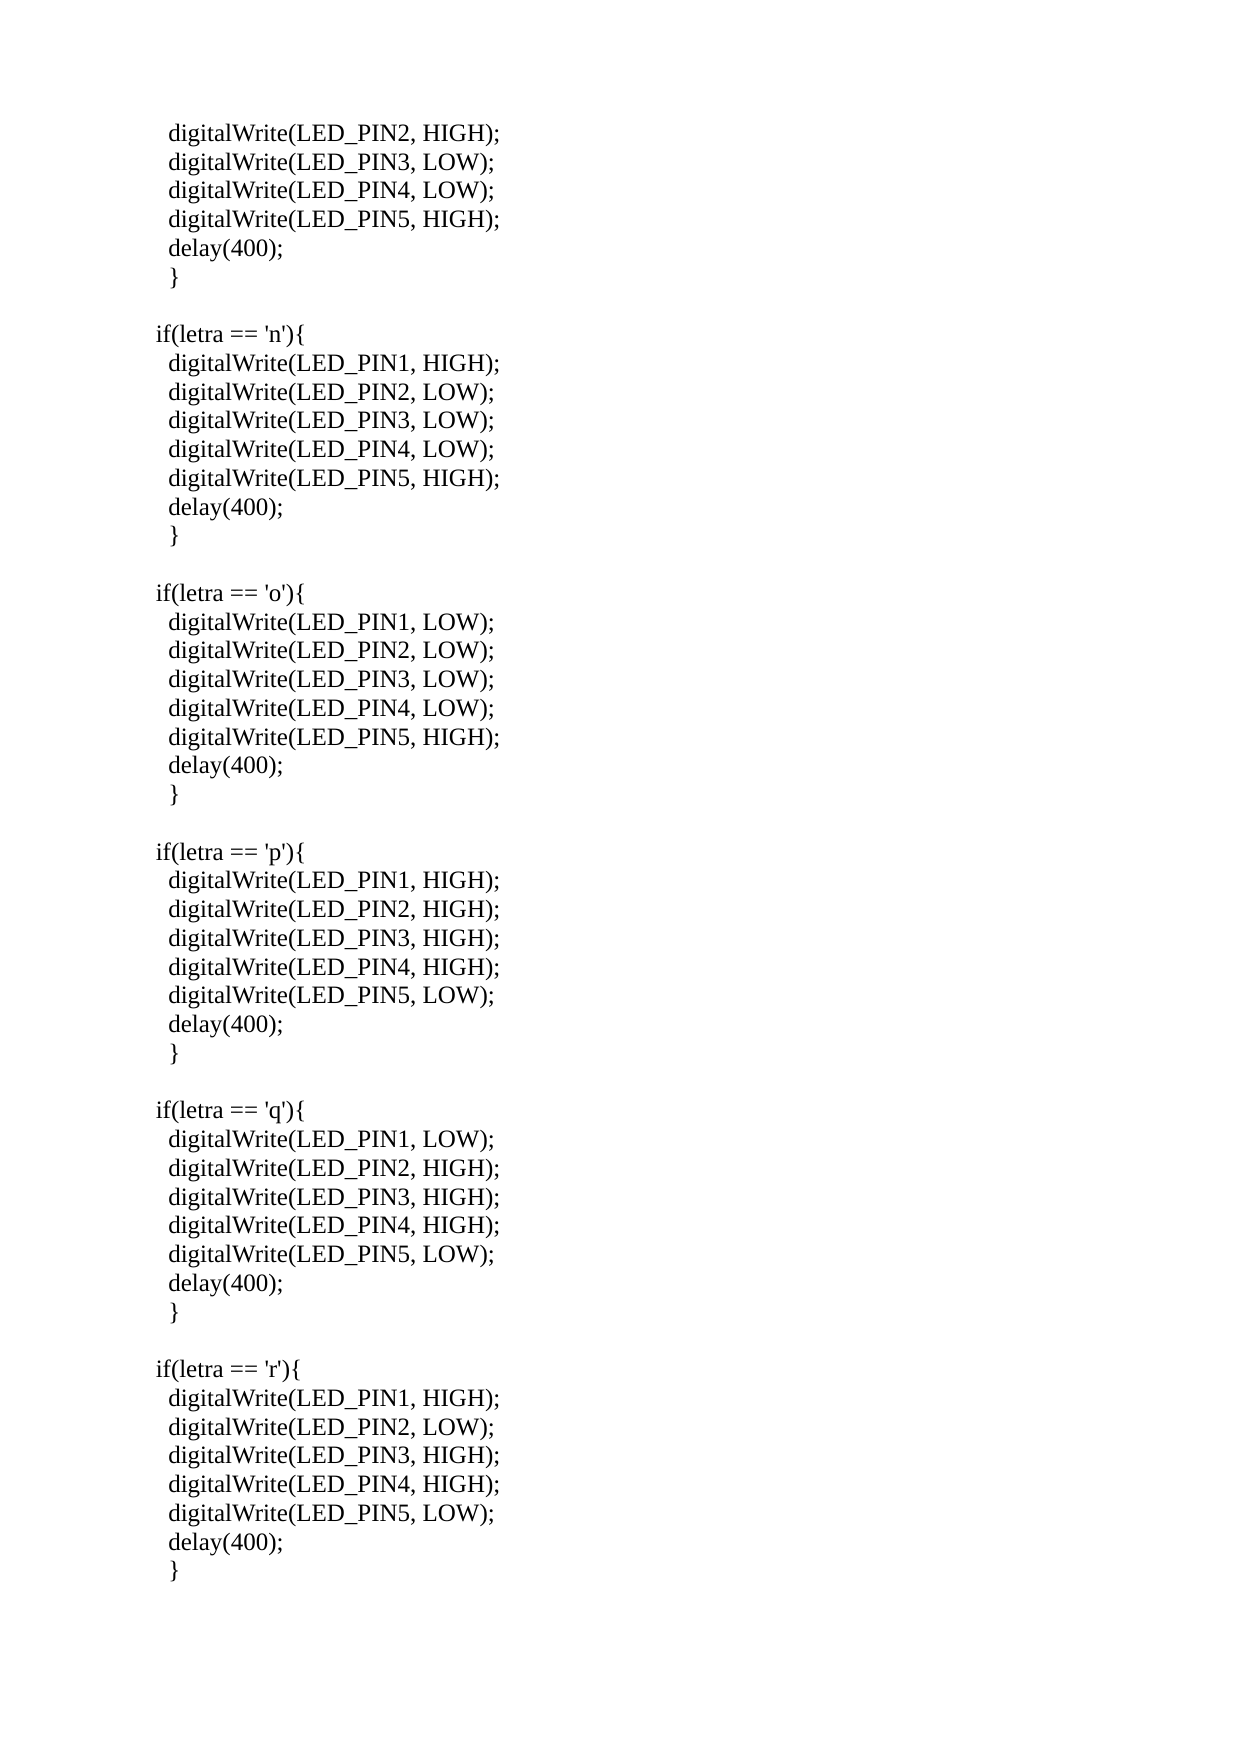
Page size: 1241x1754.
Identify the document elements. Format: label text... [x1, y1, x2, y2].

text delay(400); [118, 1009, 1122, 1038]
text } [118, 779, 1122, 808]
text digitalWrite(LED_PIN5, LOW); [118, 981, 1122, 1009]
text digitalWrite(LED_PIN5, HIGH); [118, 204, 1122, 233]
text } [118, 1556, 1122, 1584]
text digitalWrite(LED_PIN3, LOW); [118, 406, 1122, 434]
text digitalWrite(LED_PIN4, HIGH); [118, 952, 1122, 981]
text digitalWrite(LED_PIN3, LOW); [118, 664, 1122, 693]
text digitalWrite(LED_PIN4, LOW); [118, 693, 1122, 722]
text digitalWrite(LED_PIN2, HIGH); [118, 1153, 1122, 1182]
text if(letra == 'o'){ [118, 578, 1122, 607]
text delay(400); [118, 1527, 1122, 1556]
text digitalWrite(LED_PIN5, HIGH); [118, 722, 1122, 751]
text if(letra == 'r'){ [118, 1354, 1122, 1383]
text digitalWrite(LED_PIN1, LOW); [118, 1124, 1122, 1153]
text digitalWrite(LED_PIN2, LOW); [118, 636, 1122, 664]
text if(letra == 'n'){ [118, 319, 1122, 348]
text digitalWrite(LED_PIN2, HIGH); [118, 894, 1122, 923]
text digitalWrite(LED_PIN1, HIGH); [118, 348, 1122, 377]
text digitalWrite(LED_PIN3, HIGH); [118, 1441, 1122, 1469]
text digitalWrite(LED_PIN3, LOW); [118, 147, 1122, 176]
text if(letra == 'p'){ [118, 837, 1122, 866]
text delay(400); [118, 492, 1122, 521]
text digitalWrite(LED_PIN1, LOW); [118, 607, 1122, 636]
text delay(400); [118, 1268, 1122, 1297]
text digitalWrite(LED_PIN4, HIGH); [118, 1469, 1122, 1498]
text digitalWrite(LED_PIN1, HIGH); [118, 1383, 1122, 1412]
text digitalWrite(LED_PIN4, LOW); [118, 434, 1122, 463]
text } [118, 262, 1122, 291]
text delay(400); [118, 751, 1122, 779]
text digitalWrite(LED_PIN1, HIGH); [118, 866, 1122, 894]
text digitalWrite(LED_PIN5, LOW); [118, 1498, 1122, 1527]
text digitalWrite(LED_PIN2, LOW); [118, 377, 1122, 406]
text digitalWrite(LED_PIN3, HIGH); [118, 1182, 1122, 1211]
text } [118, 521, 1122, 549]
text } [118, 1297, 1122, 1326]
text digitalWrite(LED_PIN4, LOW); [118, 176, 1122, 204]
text delay(400); [118, 233, 1122, 262]
text digitalWrite(LED_PIN3, HIGH); [118, 923, 1122, 952]
text } [118, 1038, 1122, 1067]
text digitalWrite(LED_PIN5, HIGH); [118, 463, 1122, 492]
text digitalWrite(LED_PIN4, HIGH); [118, 1211, 1122, 1239]
text if(letra == 'q'){ [118, 1096, 1122, 1124]
text digitalWrite(LED_PIN2, HIGH); [118, 118, 1122, 147]
text digitalWrite(LED_PIN5, LOW); [118, 1239, 1122, 1268]
text digitalWrite(LED_PIN2, LOW); [118, 1412, 1122, 1441]
